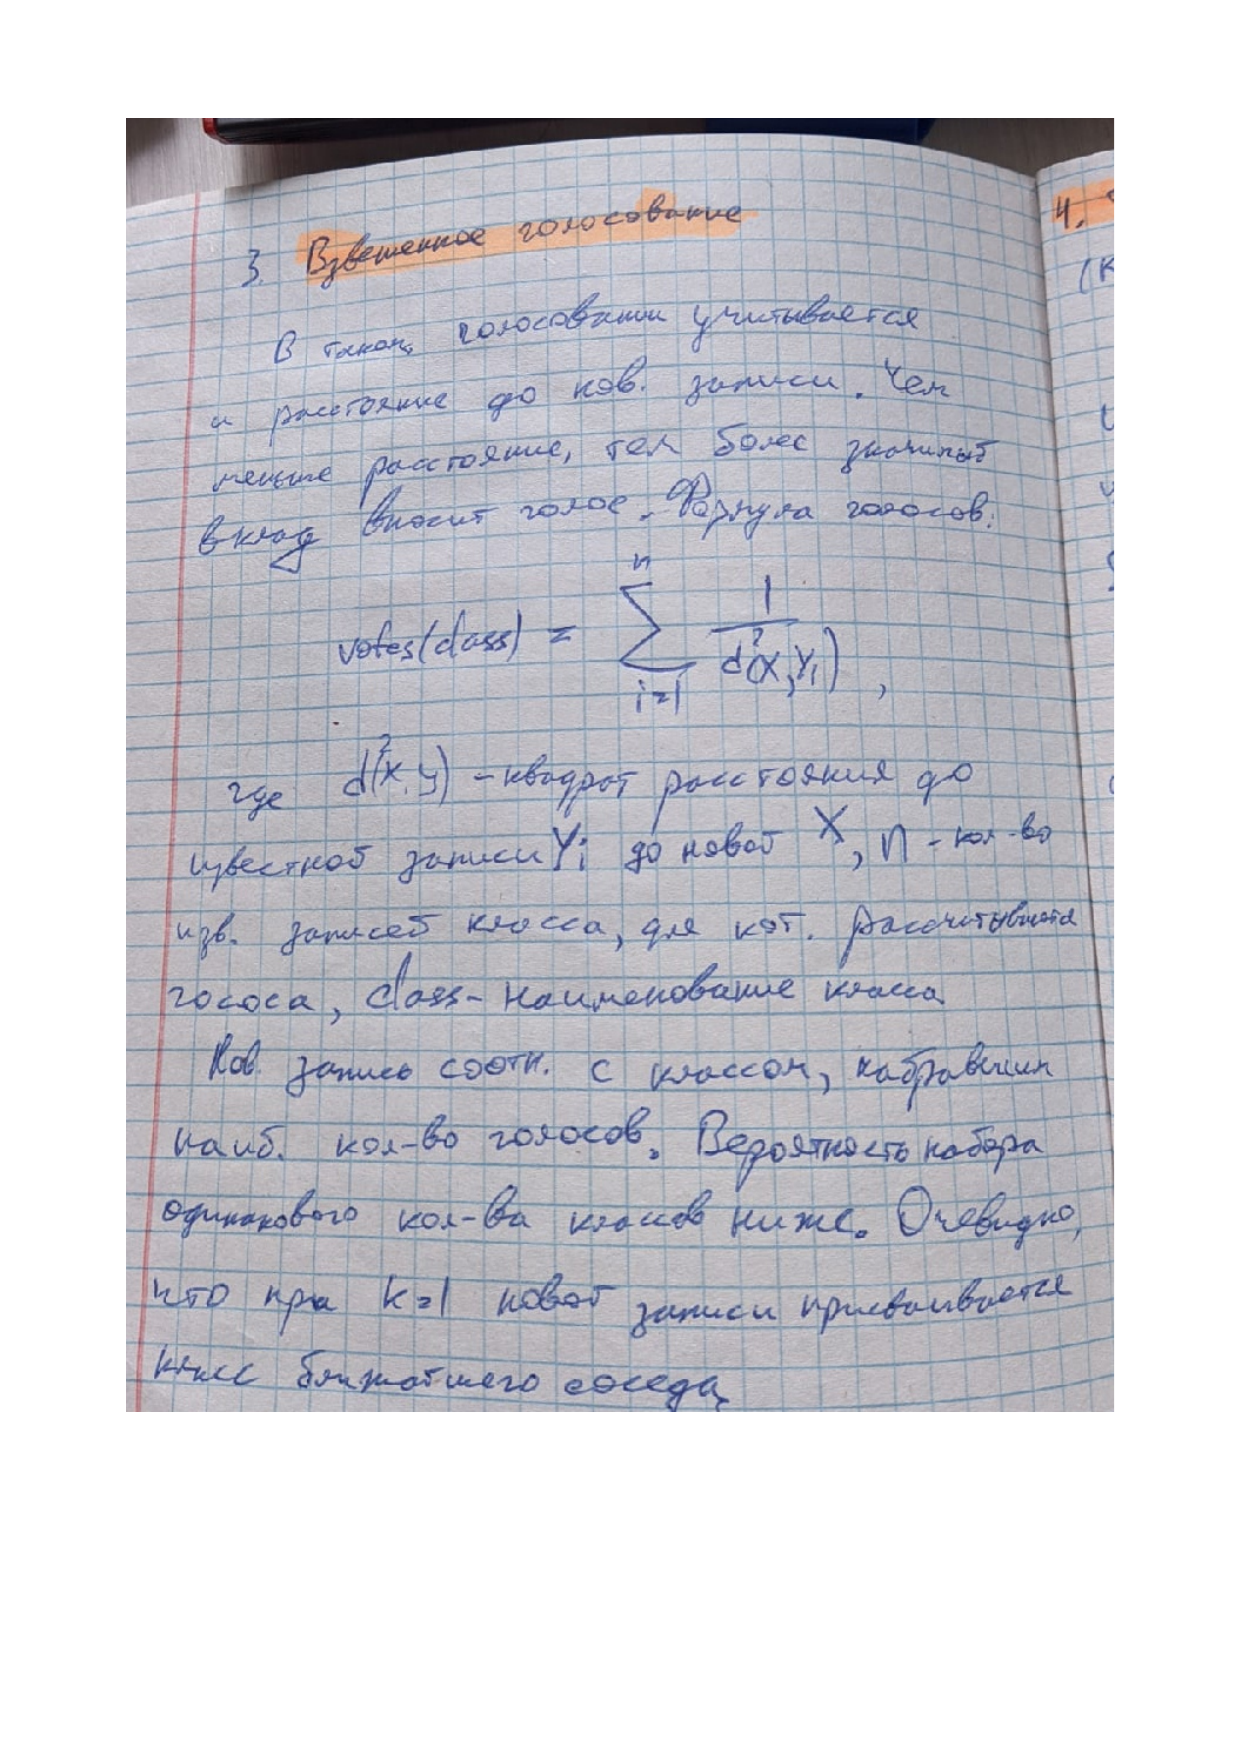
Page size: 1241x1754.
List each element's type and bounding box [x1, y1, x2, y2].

picture [126, 118, 1115, 1412]
